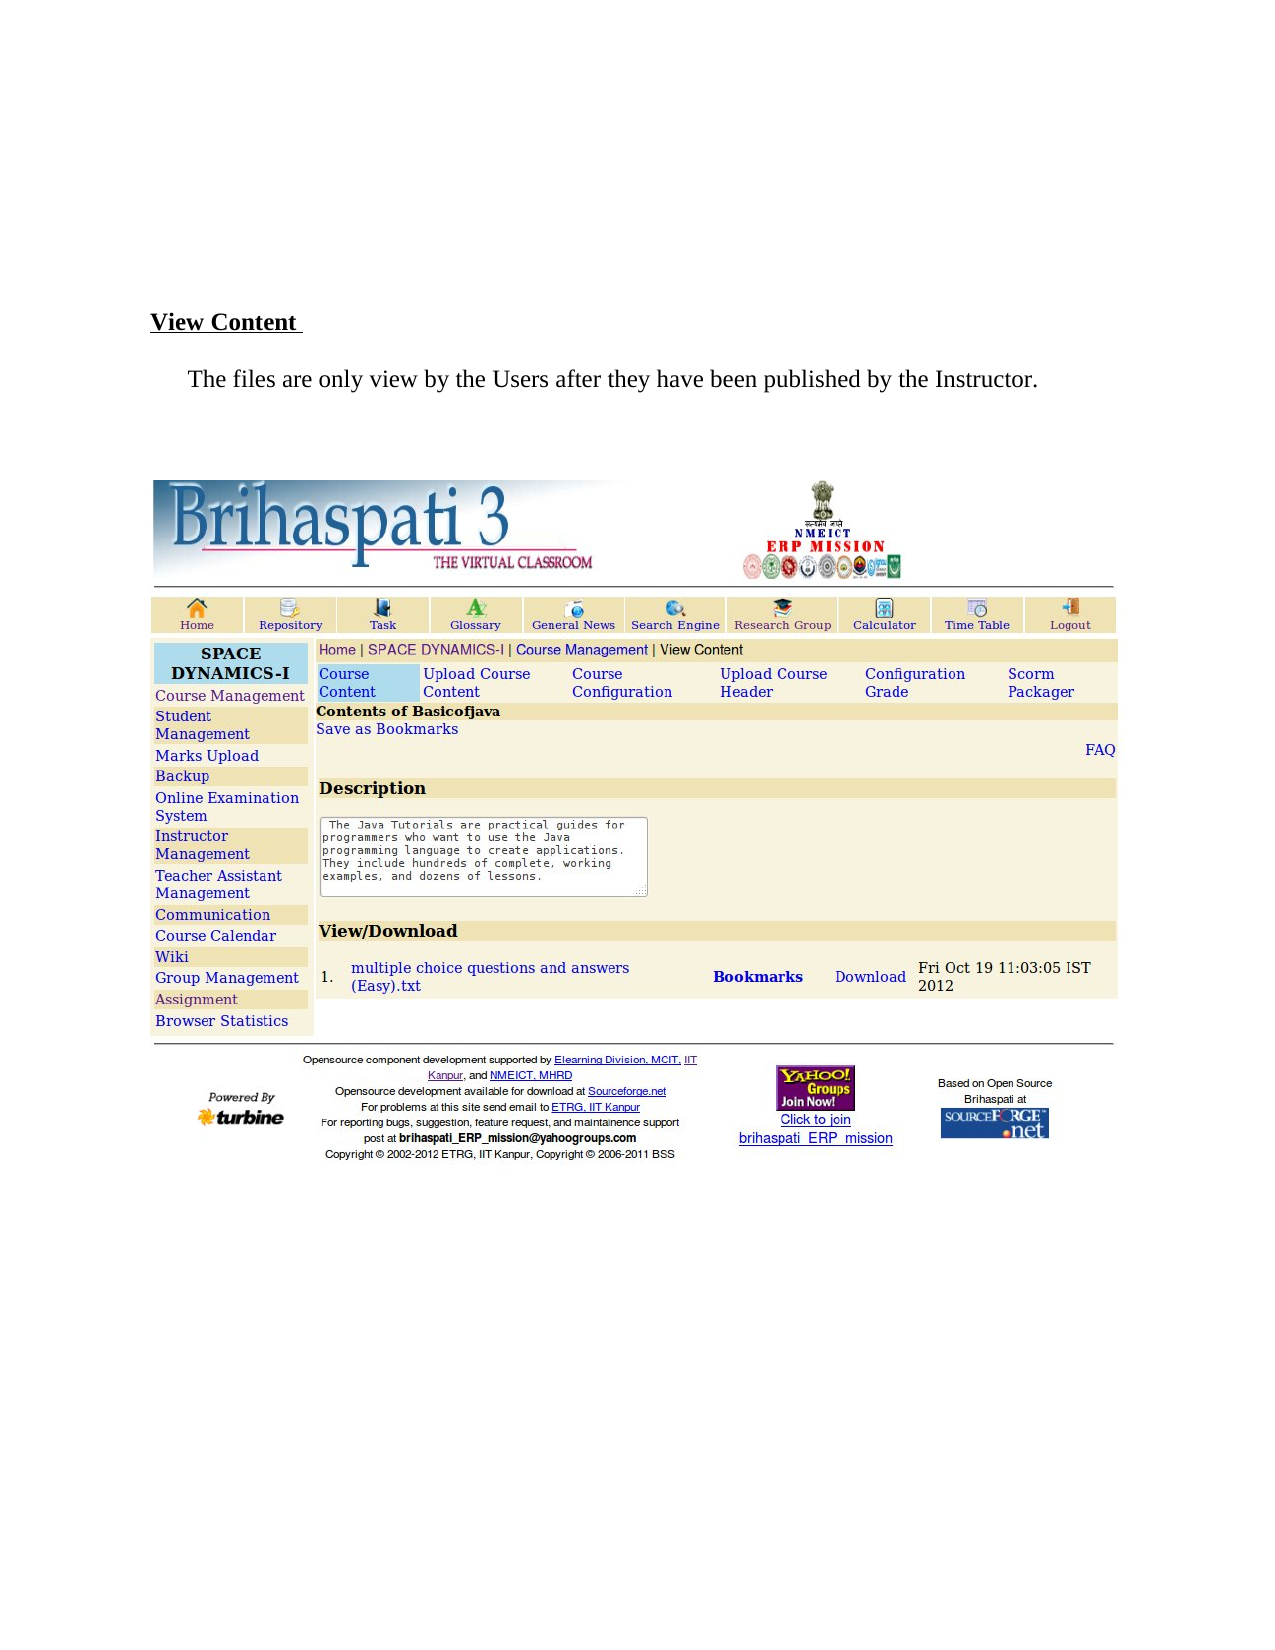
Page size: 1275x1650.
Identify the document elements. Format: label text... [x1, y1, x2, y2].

text The files are only view by the Users after they have been published by the Instructor. [150, 364, 1125, 393]
text View Content [150, 307, 1125, 335]
picture [150, 480, 1125, 1178]
